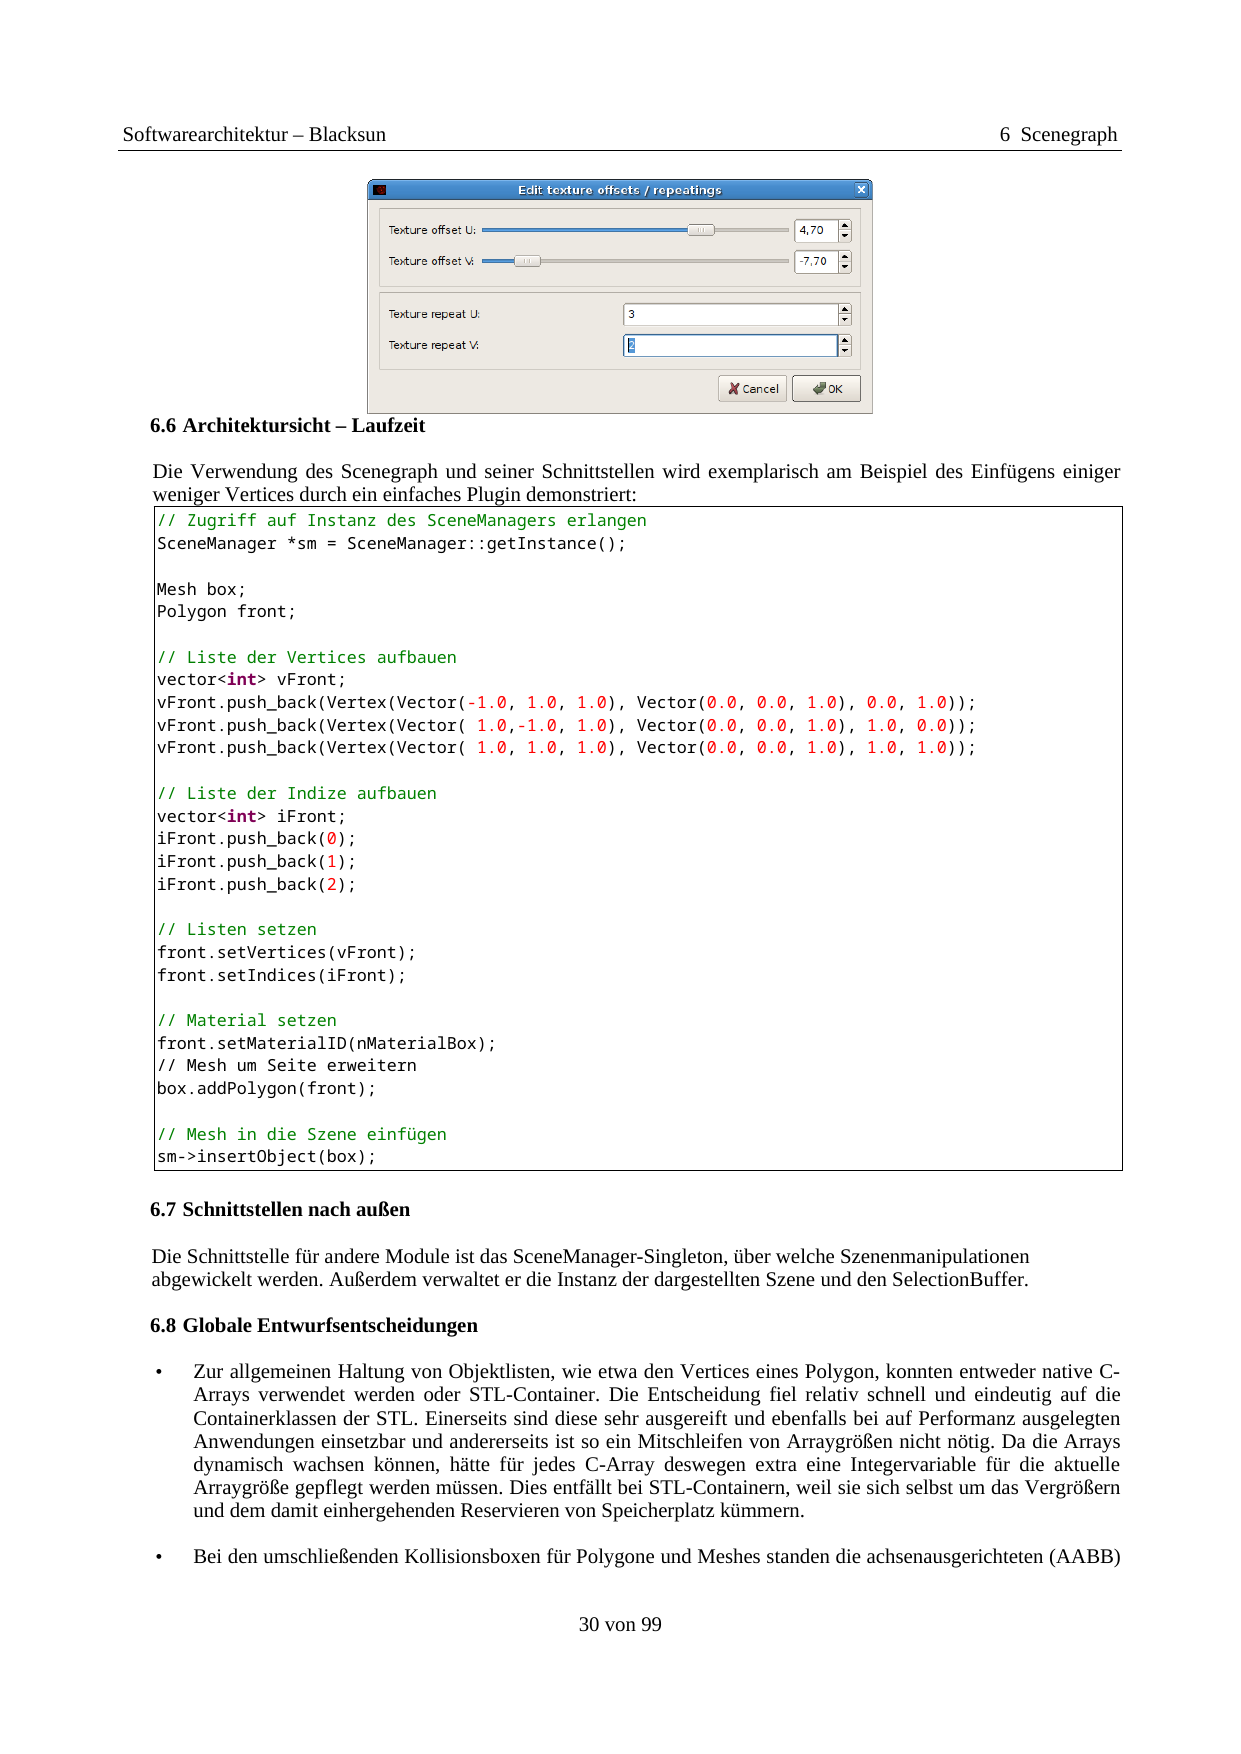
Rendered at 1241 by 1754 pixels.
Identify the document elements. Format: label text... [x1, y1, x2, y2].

text sm->insertObject(box); [155, 1142, 1122, 1170]
text SceneManager *sm = SceneManager::getInstance(); [155, 529, 1122, 554]
text Die Verwendung des Scenegraph und seiner Schnittstellen wird exemplarisch am Beispiel des Einfügens einiger weniger Vertices durch ein einfaches Plugin demonstriert: [152, 460, 1122, 506]
text Die Schnittstelle für andere Module ist das SceneManager-Singleton, über welche Szenenmanipulationen abgewickelt werden. Außerdem verwaltet er die Instanz der dargestellten Szene und den SelectionBuffer. [151, 1244, 1122, 1291]
text box.addPolygon(front); [155, 1074, 1122, 1099]
text vector<int> vFront; [155, 665, 1122, 688]
text front.setIndices(iFront); [155, 960, 1122, 986]
text vFront.push_back(Vertex(Vector( 1.0, 1.0, 1.0), Vector(0.0, 0.0, 1.0), 1.0, 1.0)); [155, 733, 1122, 759]
text // Zugriff auf Instanz des SceneManagers erlangen [155, 507, 1122, 529]
list Zur allgemeinen Haltung von Objektlisten, wie etwa den Vertices eines Polygon, konnten entweder native C-Arrays verwendet werden oder STL-Container. Die Entscheidung fiel relativ schnell und eindeutig auf die Containerklassen der STL. Einerseits sind diese sehr ausgereift und ebenfalls bei auf Performanz ausgelegten Anwendungen einsetzbar und andererseits ist so ein Mitschleifen von Arraygrößen nicht nötig. Da die Arrays dynamisch wachsen können, hätte für jedes C-Array deswegen extra eine Integervariable für die aktuelle Arraygröße gepflegt werden müssen. Dies entfällt bei STL-Containern, weil sie sich selbst um das Vergrößern und dem damit einhergehenden Reservieren von Speicherplatz kümmern. [156, 1360, 1122, 1522]
text vector<int> iFront; [155, 801, 1122, 824]
text // Mesh um Seite erweitern [155, 1051, 1122, 1074]
text // Liste der Indize aufbauen [155, 778, 1122, 801]
subtitle Globale Entwurfsentscheidungen [145, 1314, 1122, 1337]
subtitle Schnittstellen nach außen [145, 1198, 1122, 1221]
text Polygon front; [155, 597, 1122, 622]
text // Listen setzen [155, 915, 1122, 937]
text front.setMaterialID(nMaterialBox); [155, 1028, 1122, 1051]
text // Mesh in die Szene einfügen [155, 1119, 1122, 1142]
text iFront.push_back(2); [155, 869, 1122, 895]
text // Liste der Vertices aufbauen [155, 642, 1122, 665]
text Mesh box; [155, 574, 1122, 597]
list Bei den umschließenden Kollisionsboxen für Polygone und Meshes standen die achsenausgerichteten (AABB) [156, 1545, 1122, 1568]
picture [367, 179, 873, 414]
text iFront.push_back(1); [155, 847, 1122, 869]
text front.setVertices(vFront); [155, 937, 1122, 960]
text iFront.push_back(0); [155, 824, 1122, 847]
text // Material setzen [155, 1006, 1122, 1028]
subtitle Architektursicht – Laufzeit [145, 179, 1122, 437]
text vFront.push_back(Vertex(Vector(-1.0, 1.0, 1.0), Vector(0.0, 0.0, 1.0), 0.0, 1.0)); [155, 688, 1122, 710]
text vFront.push_back(Vertex(Vector( 1.0,-1.0, 1.0), Vector(0.0, 0.0, 1.0), 1.0, 0.0)); [155, 710, 1122, 733]
